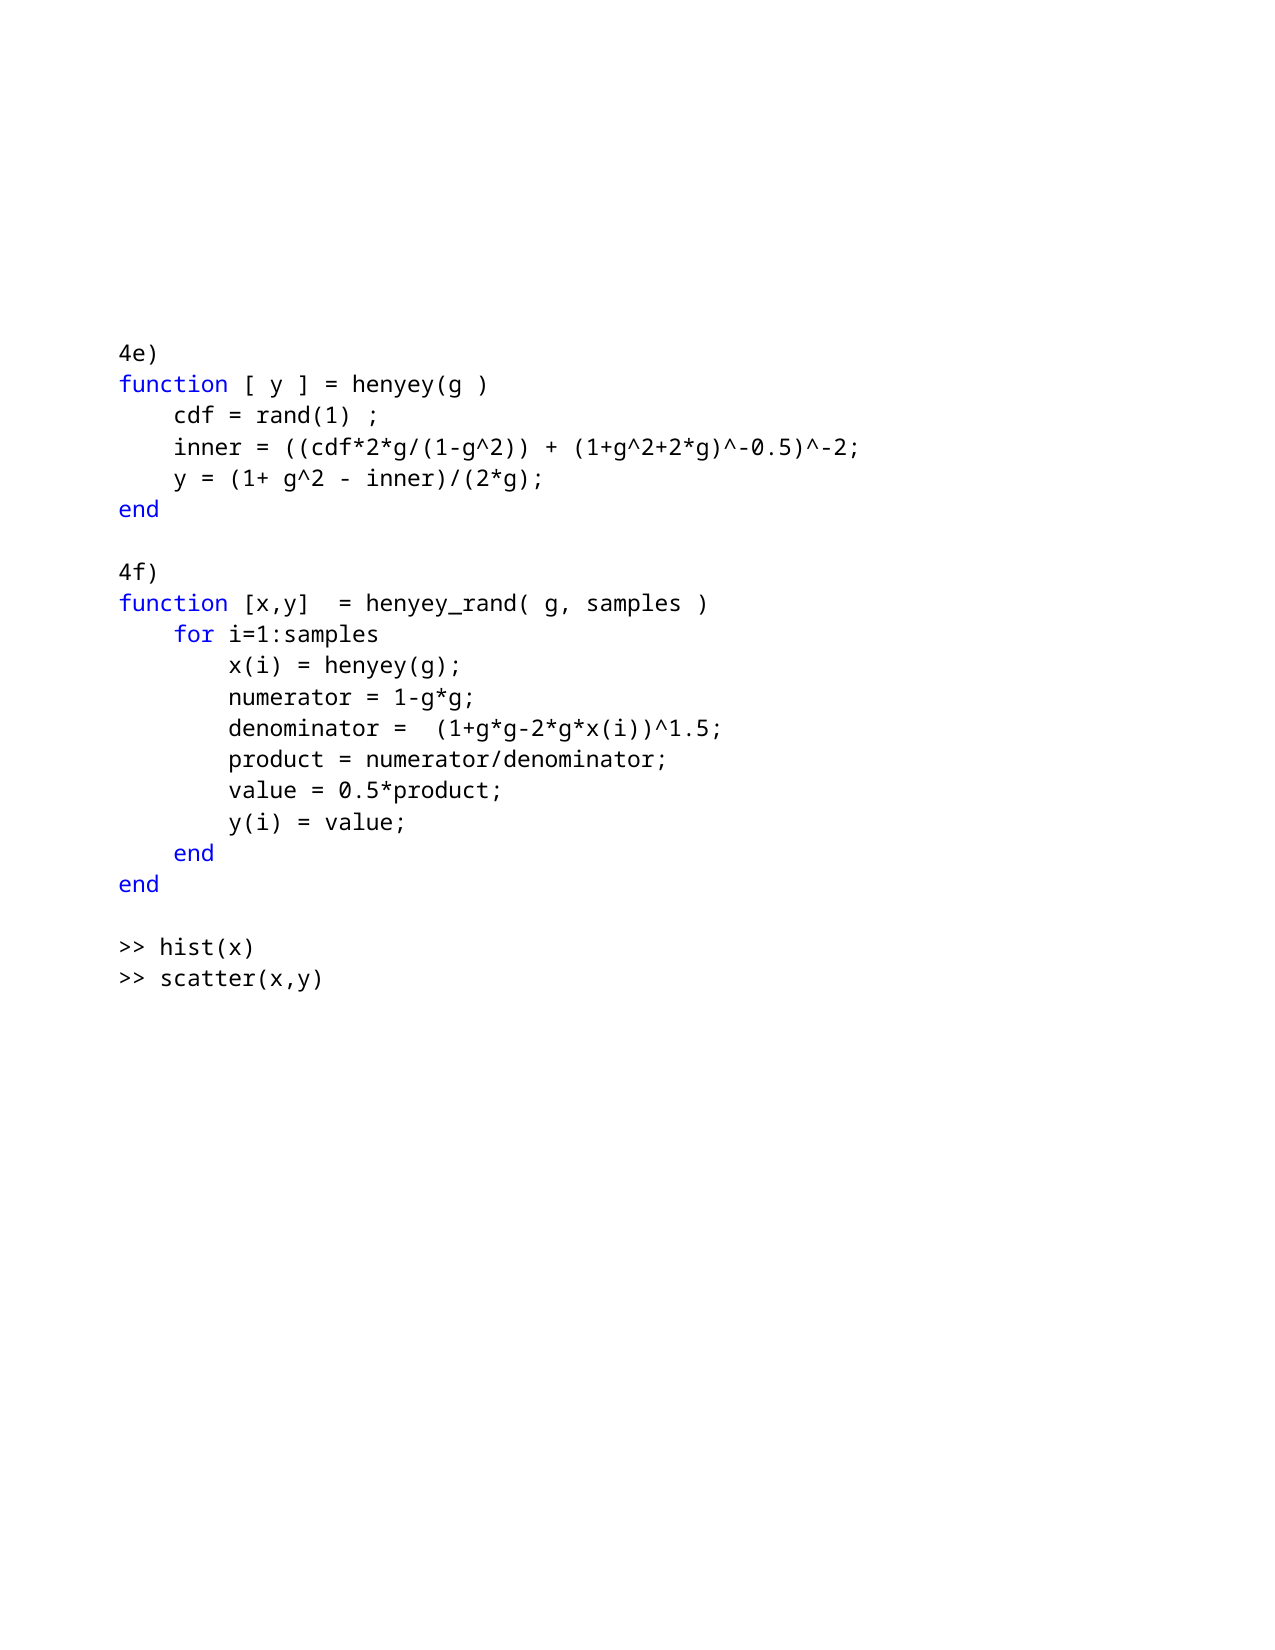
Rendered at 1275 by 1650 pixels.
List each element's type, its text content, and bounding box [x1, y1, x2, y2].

text end [118, 868, 1157, 899]
text end [118, 493, 1157, 524]
text value = 0.5*product; [118, 774, 1157, 806]
text 4e) [118, 337, 1157, 368]
text y = (1+ g^2 - inner)/(2*g); [118, 462, 1157, 493]
text 4f) [118, 556, 1157, 587]
text >> scatter(x,y) [118, 962, 1157, 993]
text function [ y ] = henyey(g ) [118, 368, 1157, 399]
text end [118, 837, 1157, 868]
text function [x,y] = henyey_rand( g, samples ) [118, 587, 1157, 618]
text x(i) = henyey(g); [118, 649, 1157, 681]
text cdf = rand(1) ; [118, 399, 1157, 431]
text numerator = 1-g*g; [118, 681, 1157, 712]
text inner = ((cdf*2*g/(1-g^2)) + (1+g^2+2*g)^-0.5)^-2; [118, 431, 1157, 462]
text denominator = (1+g*g-2*g*x(i))^1.5; [118, 712, 1157, 743]
text for i=1:samples [118, 618, 1157, 649]
text >> hist(x) [118, 931, 1157, 962]
text product = numerator/denominator; [118, 743, 1157, 774]
text y(i) = value; [118, 806, 1157, 837]
